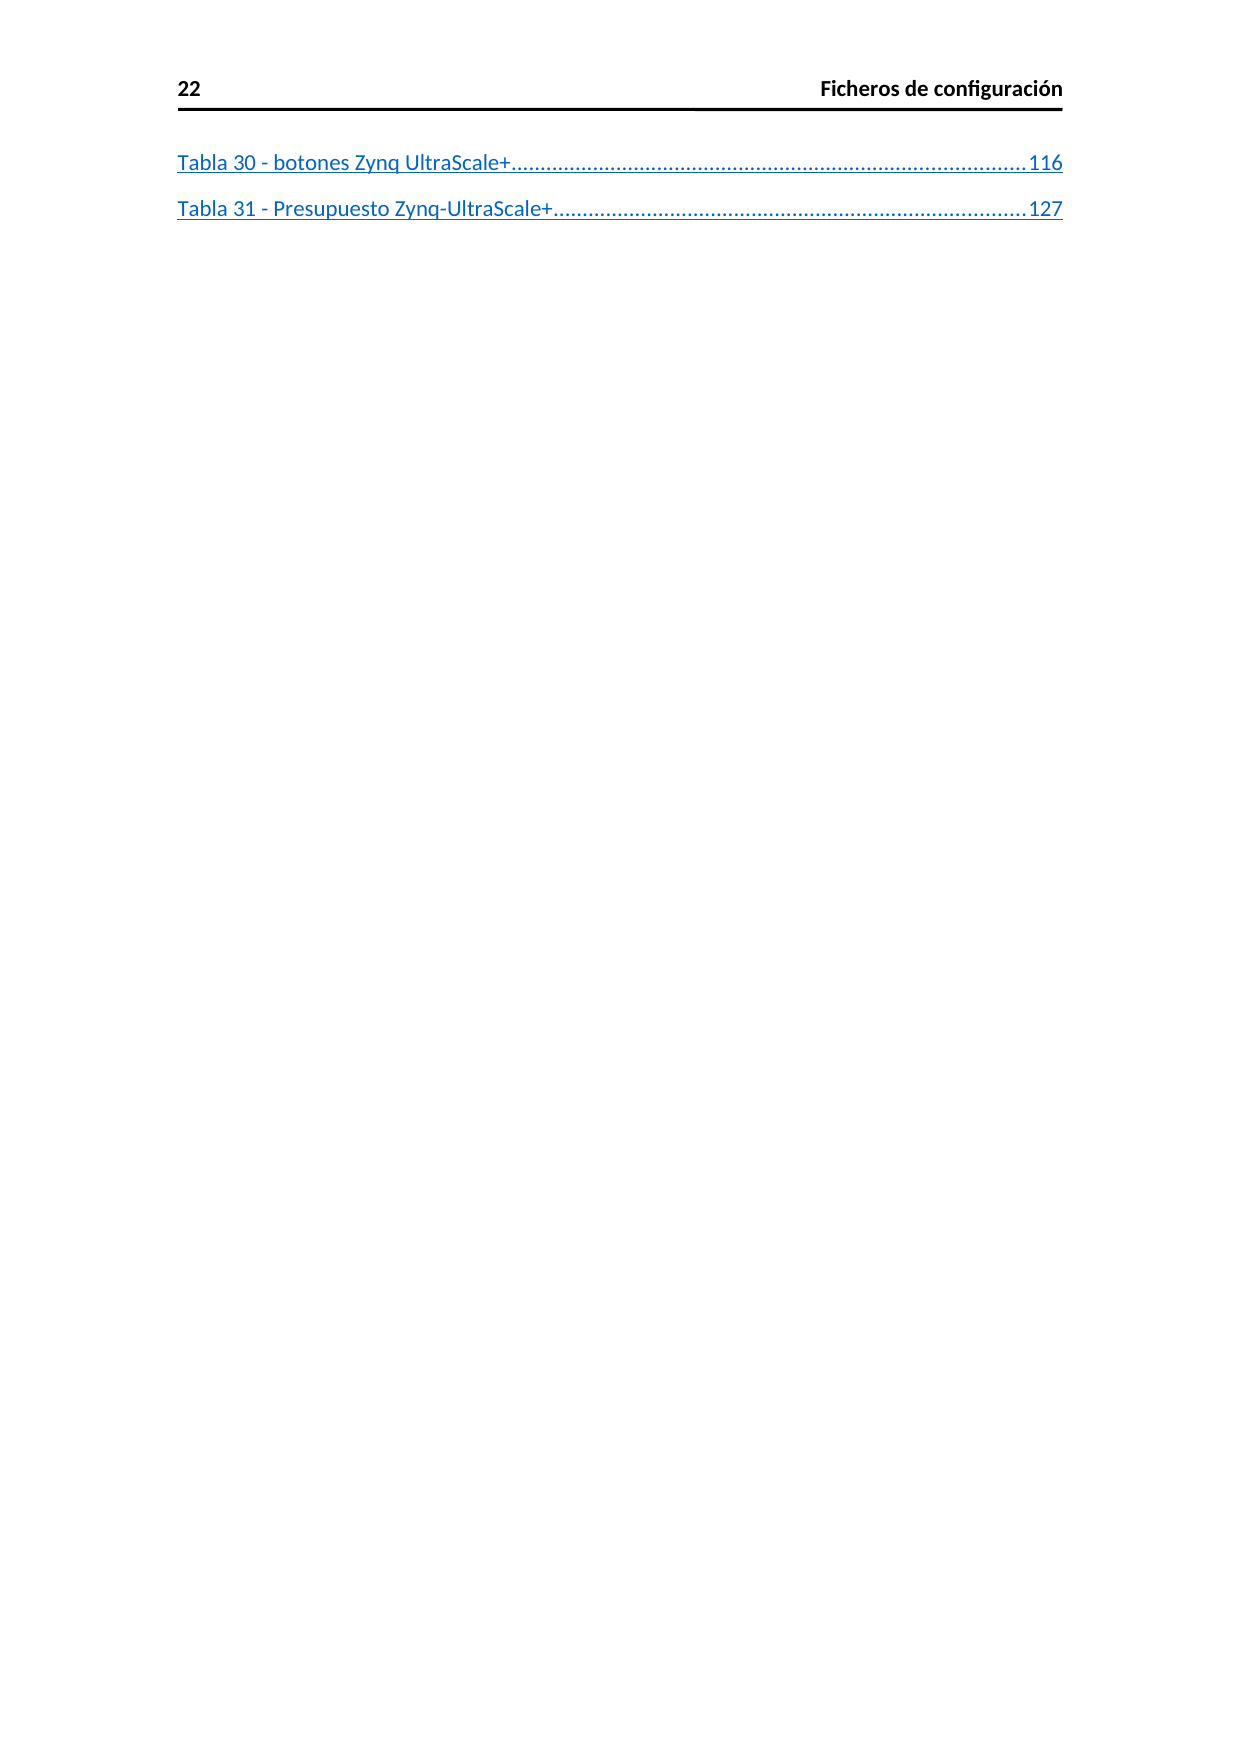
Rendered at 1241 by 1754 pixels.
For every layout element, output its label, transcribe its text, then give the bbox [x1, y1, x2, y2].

text Tabla 31 - Presupuesto Zynq-UltraScale+ 127 [177, 194, 1063, 219]
text Tabla 30 - botones Zynq UltraScale+ 116 [177, 148, 1063, 172]
